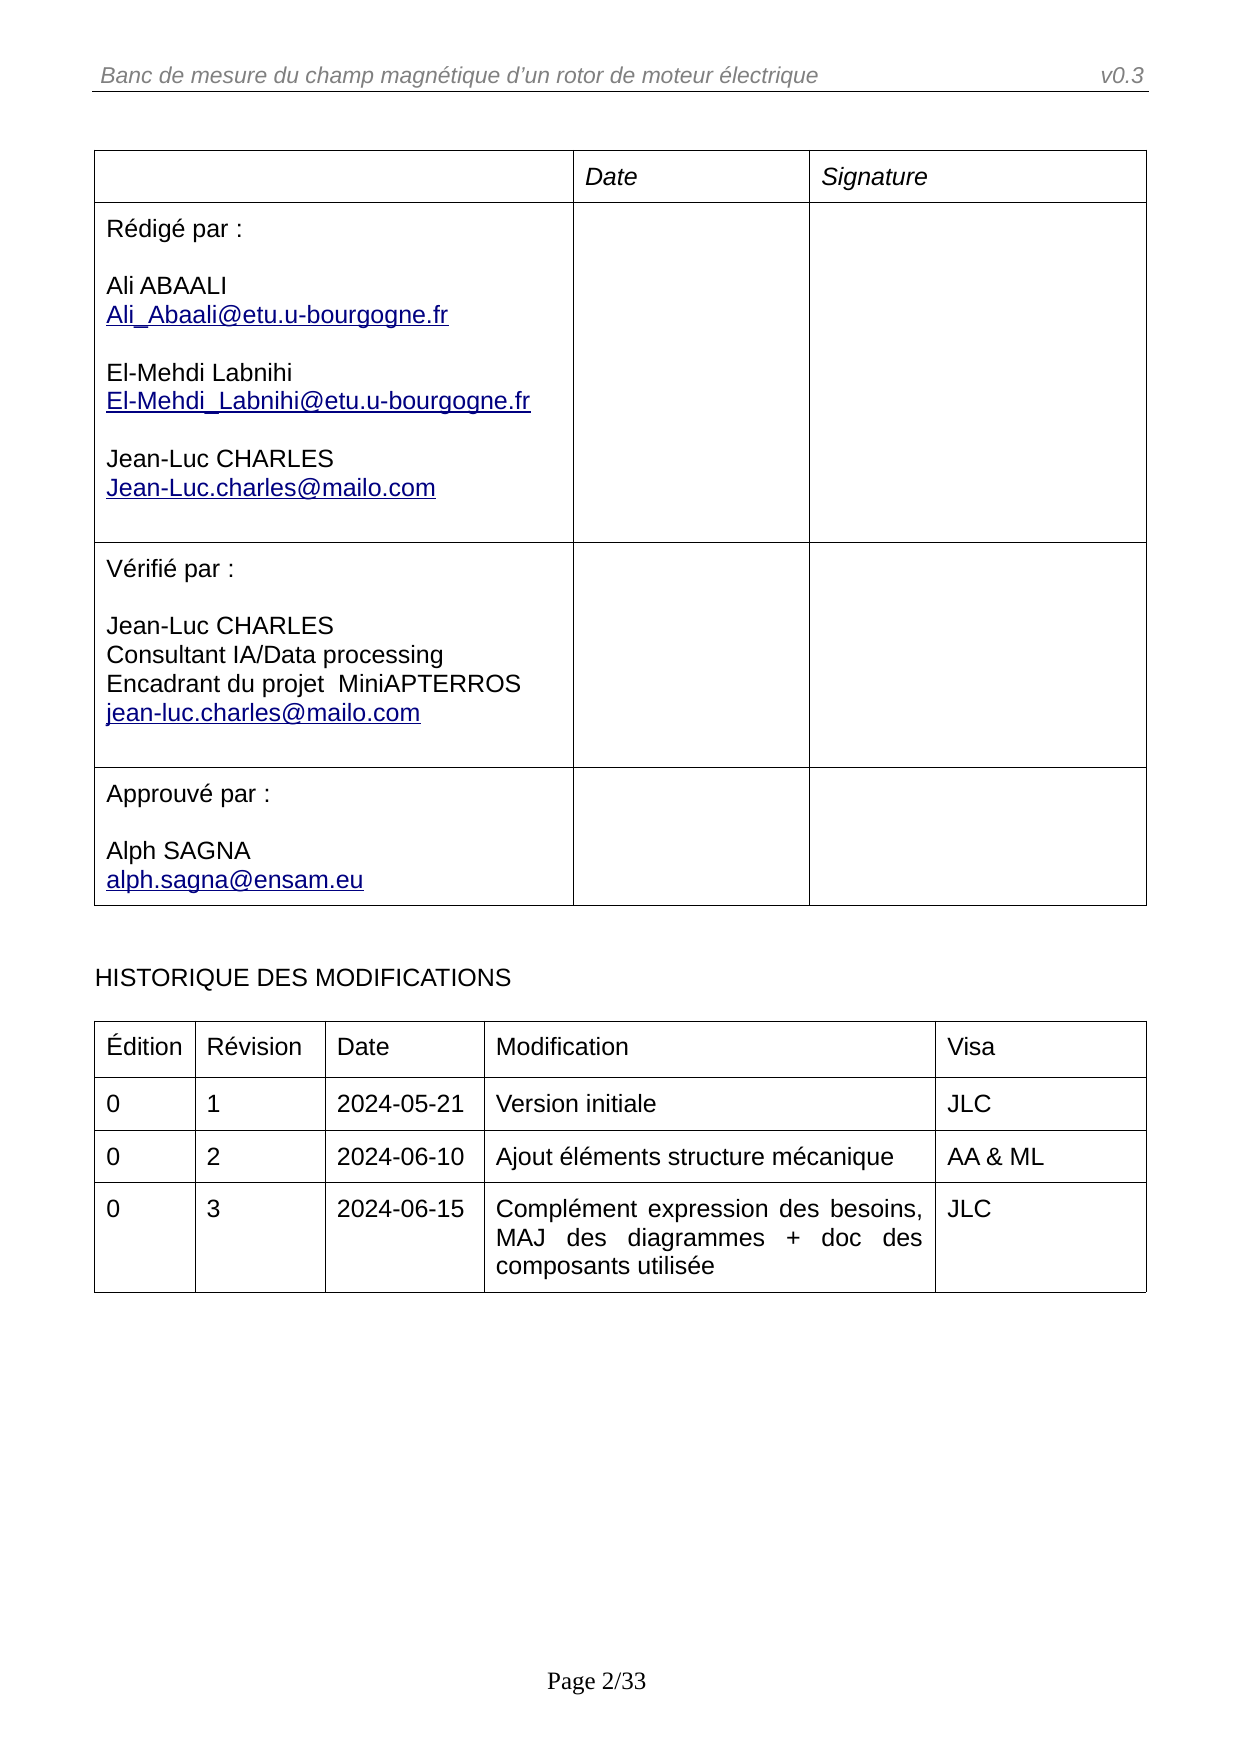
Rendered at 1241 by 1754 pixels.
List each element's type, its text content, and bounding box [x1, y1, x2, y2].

table_header Édition [95, 1022, 195, 1077]
table_cell [810, 203, 1146, 542]
table_header Visa [936, 1022, 1146, 1077]
table_cell Rédigé par : Ali ABAALI Ali_Abaali@etu.u-bourgogne.fr El-Mehdi Labnihi El-Mehdi_Labnihi@etu.u-bourgogne.fr Jean-Luc CHARLES Jean-Luc.charles@mailo.com [95, 203, 573, 542]
table_header Date [574, 151, 809, 202]
table_cell 0 [95, 1078, 195, 1129]
table_cell Complément expression des besoins, MAJ des diagrammes + doc des composants utilisée [485, 1183, 935, 1292]
text HISTORIQUE DES MODIFICATIONS [94, 963, 1146, 992]
table_cell 2024-06-10 [326, 1131, 484, 1182]
table_cell [574, 543, 809, 767]
table_cell AA & ML [936, 1131, 1146, 1182]
table_cell JLC [936, 1183, 1146, 1292]
table_header Modification [485, 1022, 935, 1077]
table_cell [810, 543, 1146, 767]
table_cell 1 [196, 1078, 325, 1129]
table_header Révision [196, 1022, 325, 1077]
table_cell Version initiale [485, 1078, 935, 1129]
table_header [95, 151, 573, 202]
table_cell 2024-06-15 [326, 1183, 484, 1292]
table_cell [574, 768, 809, 905]
table_cell 0 [95, 1131, 195, 1182]
table_cell JLC [936, 1078, 1146, 1129]
table_cell 2 [196, 1131, 325, 1182]
table_cell 3 [196, 1183, 325, 1292]
table_cell Approuvé par : Alph SAGNA alph.sagna@ensam.eu [95, 768, 573, 905]
table_cell [574, 203, 809, 542]
table_cell 2024-05-21 [326, 1078, 484, 1129]
table_cell [810, 768, 1146, 905]
table_cell 0 [95, 1183, 195, 1292]
table_header Date [326, 1022, 484, 1077]
table_cell Ajout éléments structure mécanique [485, 1131, 935, 1182]
table_cell Vérifié par : Jean-Luc CHARLES Consultant IA/Data processing Encadrant du projet MiniAPTERROS jean-luc.charles@mailo.com [95, 543, 573, 767]
table_header Signature [810, 151, 1146, 202]
